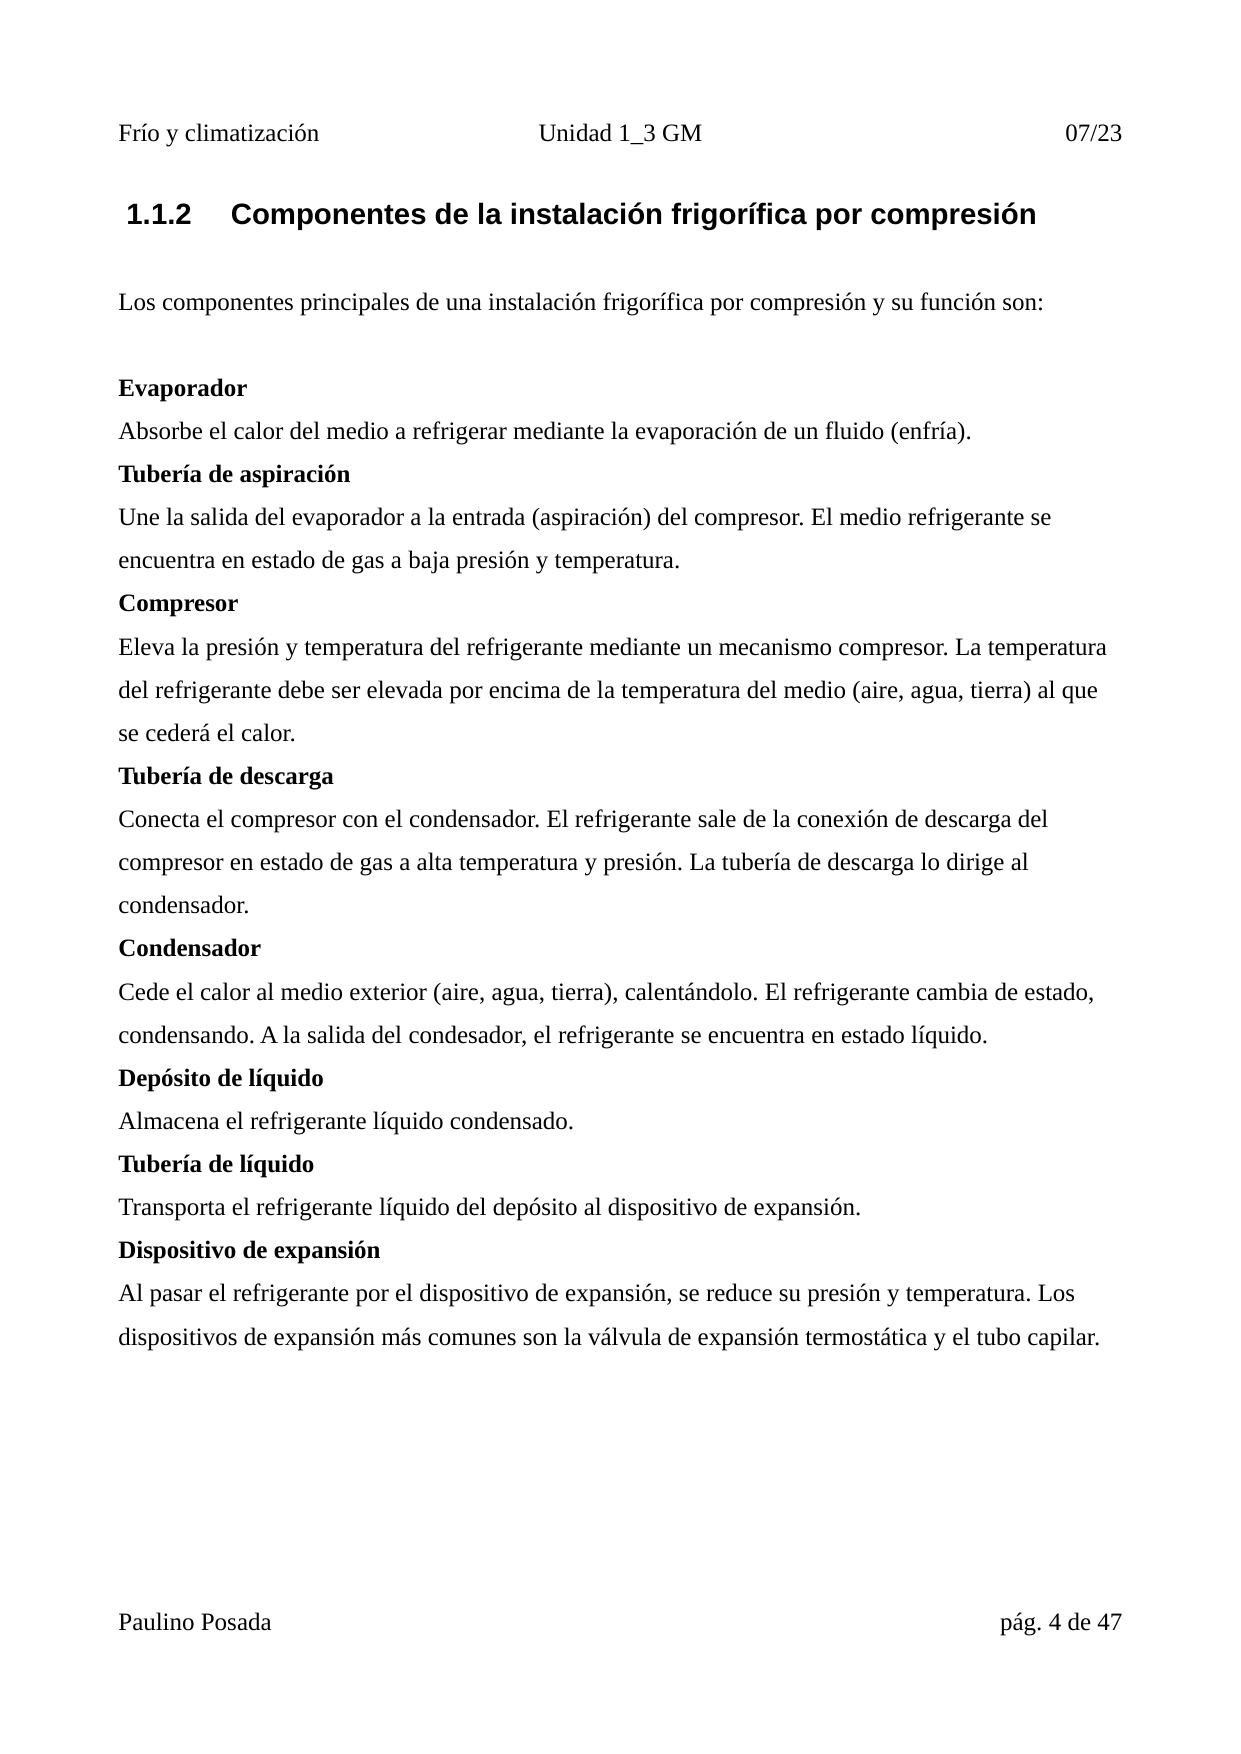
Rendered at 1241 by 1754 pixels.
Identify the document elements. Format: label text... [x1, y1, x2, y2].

text Absorbe el calor del medio a refrigerar mediante la evaporación de un fluido (enfría). [118, 416, 1122, 445]
text Al pasar el refrigerante por el dispositivo de expansión, se reduce su presión y temperatura. Los dispositivos de expansión más comunes son la válvula de expansión termostática y el tubo capilar. [118, 1278, 1122, 1350]
text Cede el calor al medio exterior (aire, agua, tierra), calentándolo. El refrigerante cambia de estado, condensando. A la salida del condesador, el refrigerante se encuentra en estado líquido. [118, 977, 1122, 1048]
text Compresor [118, 588, 1122, 617]
text Transporta el refrigerante líquido del depósito al dispositivo de expansión. [118, 1192, 1122, 1221]
subtitle Componentes de la instalación frigorífica por compresión [118, 197, 1122, 231]
text Almacena el refrigerante líquido condensado. [118, 1106, 1122, 1135]
text Tubería de aspiración [118, 459, 1122, 488]
text Dispositivo de expansión [118, 1235, 1122, 1264]
text Tubería de líquido [118, 1149, 1122, 1178]
text Une la salida del evaporador a la entrada (aspiración) del compresor. El medio refrigerante se encuentra en estado de gas a baja presión y temperatura. [118, 502, 1122, 574]
text Evaporador [118, 373, 1122, 402]
text Los componentes principales de una instalación frigorífica por compresión y su función son: [118, 287, 1122, 315]
text Eleva la presión y temperatura del refrigerante mediante un mecanismo compresor. La temperatura del refrigerante debe ser elevada por encima de la temperatura del medio (aire, agua, tierra) al que se cederá el calor. [118, 632, 1122, 747]
text Depósito de líquido [118, 1063, 1122, 1092]
text Conecta el compresor con el condensador. El refrigerante sale de la conexión de descarga del compresor en estado de gas a alta temperatura y presión. La tubería de descarga lo dirige al condensador. [118, 804, 1122, 919]
text Condensador [118, 933, 1122, 962]
text Tubería de descarga [118, 761, 1122, 790]
